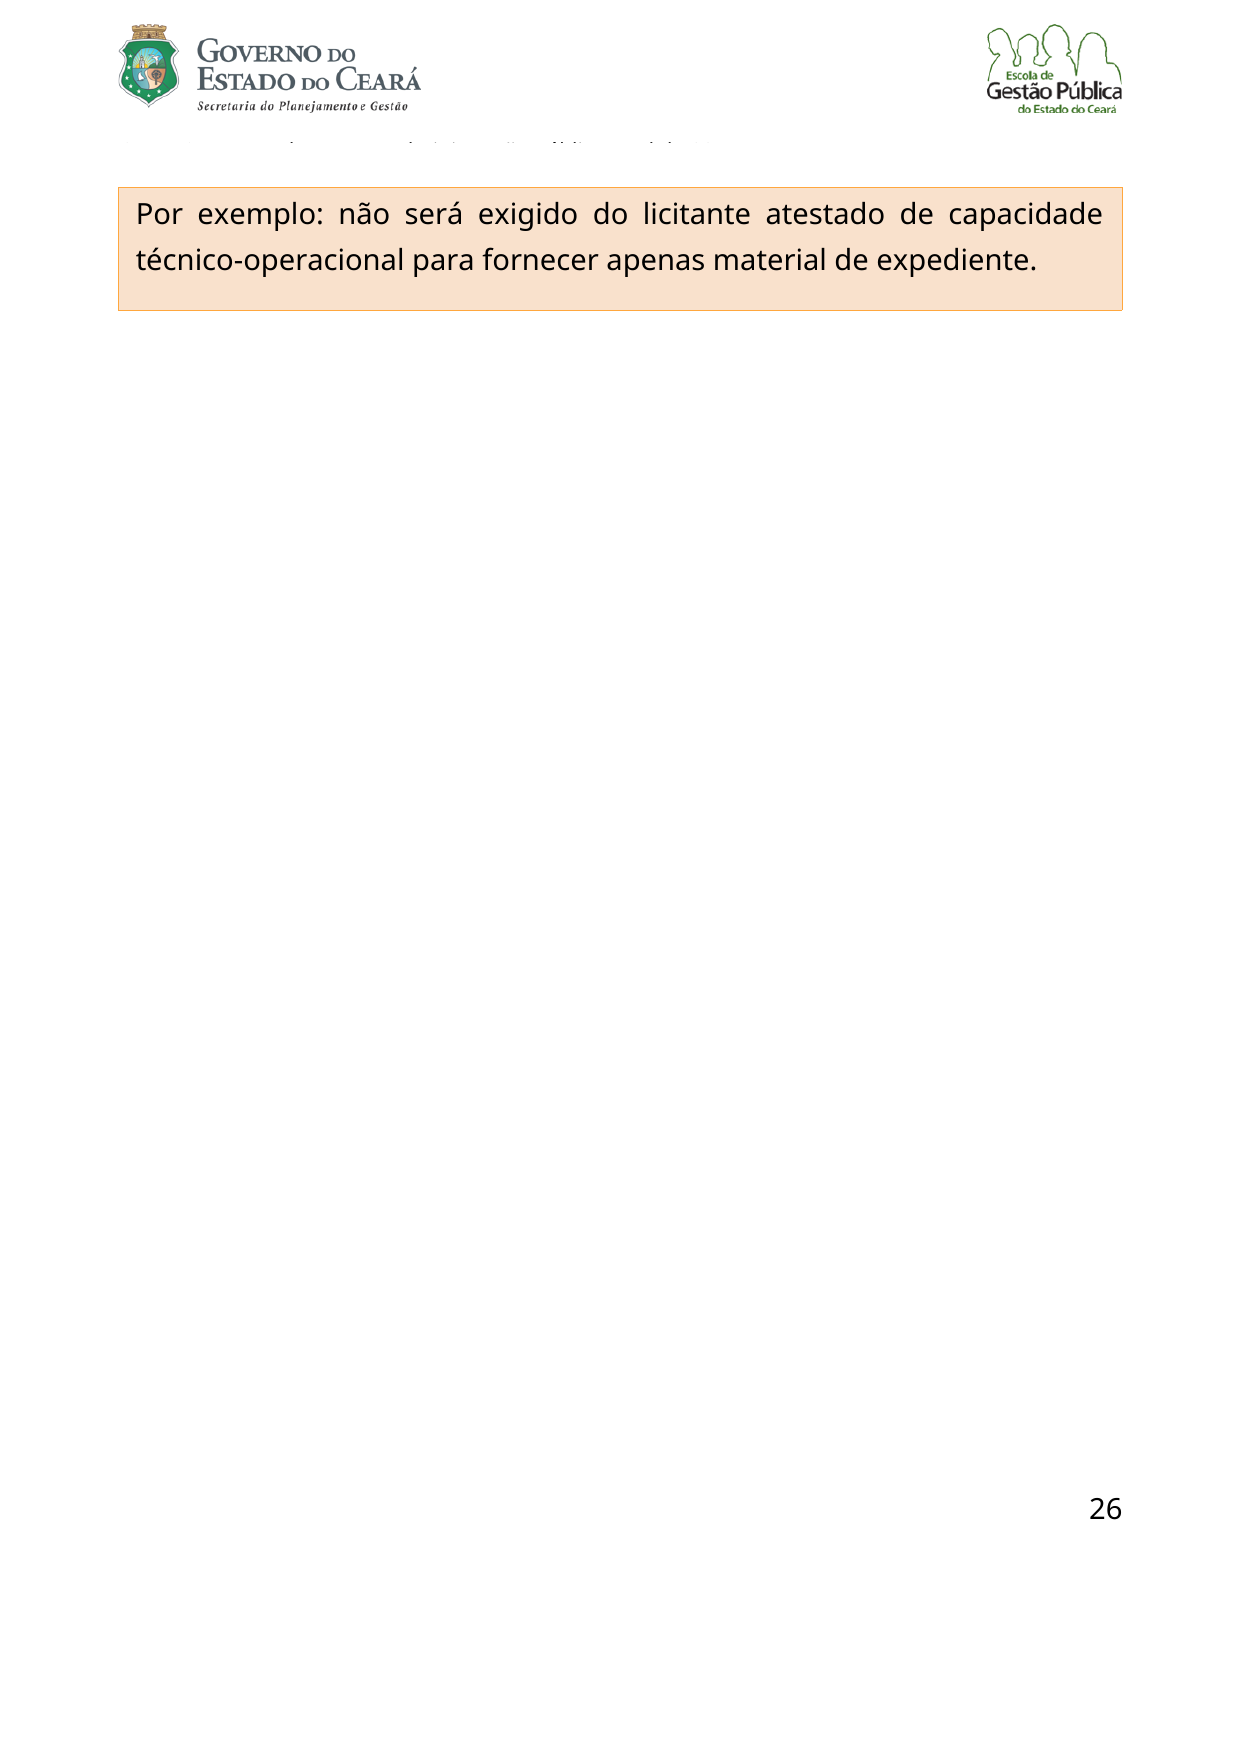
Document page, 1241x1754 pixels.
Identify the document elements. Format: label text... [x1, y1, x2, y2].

picture [118, 24, 1122, 113]
table_cell Por exemplo: não será exigido do licitante atestado de capacidade técnico-operacional para fornecer apenas material de expediente. [119, 188, 1122, 310]
